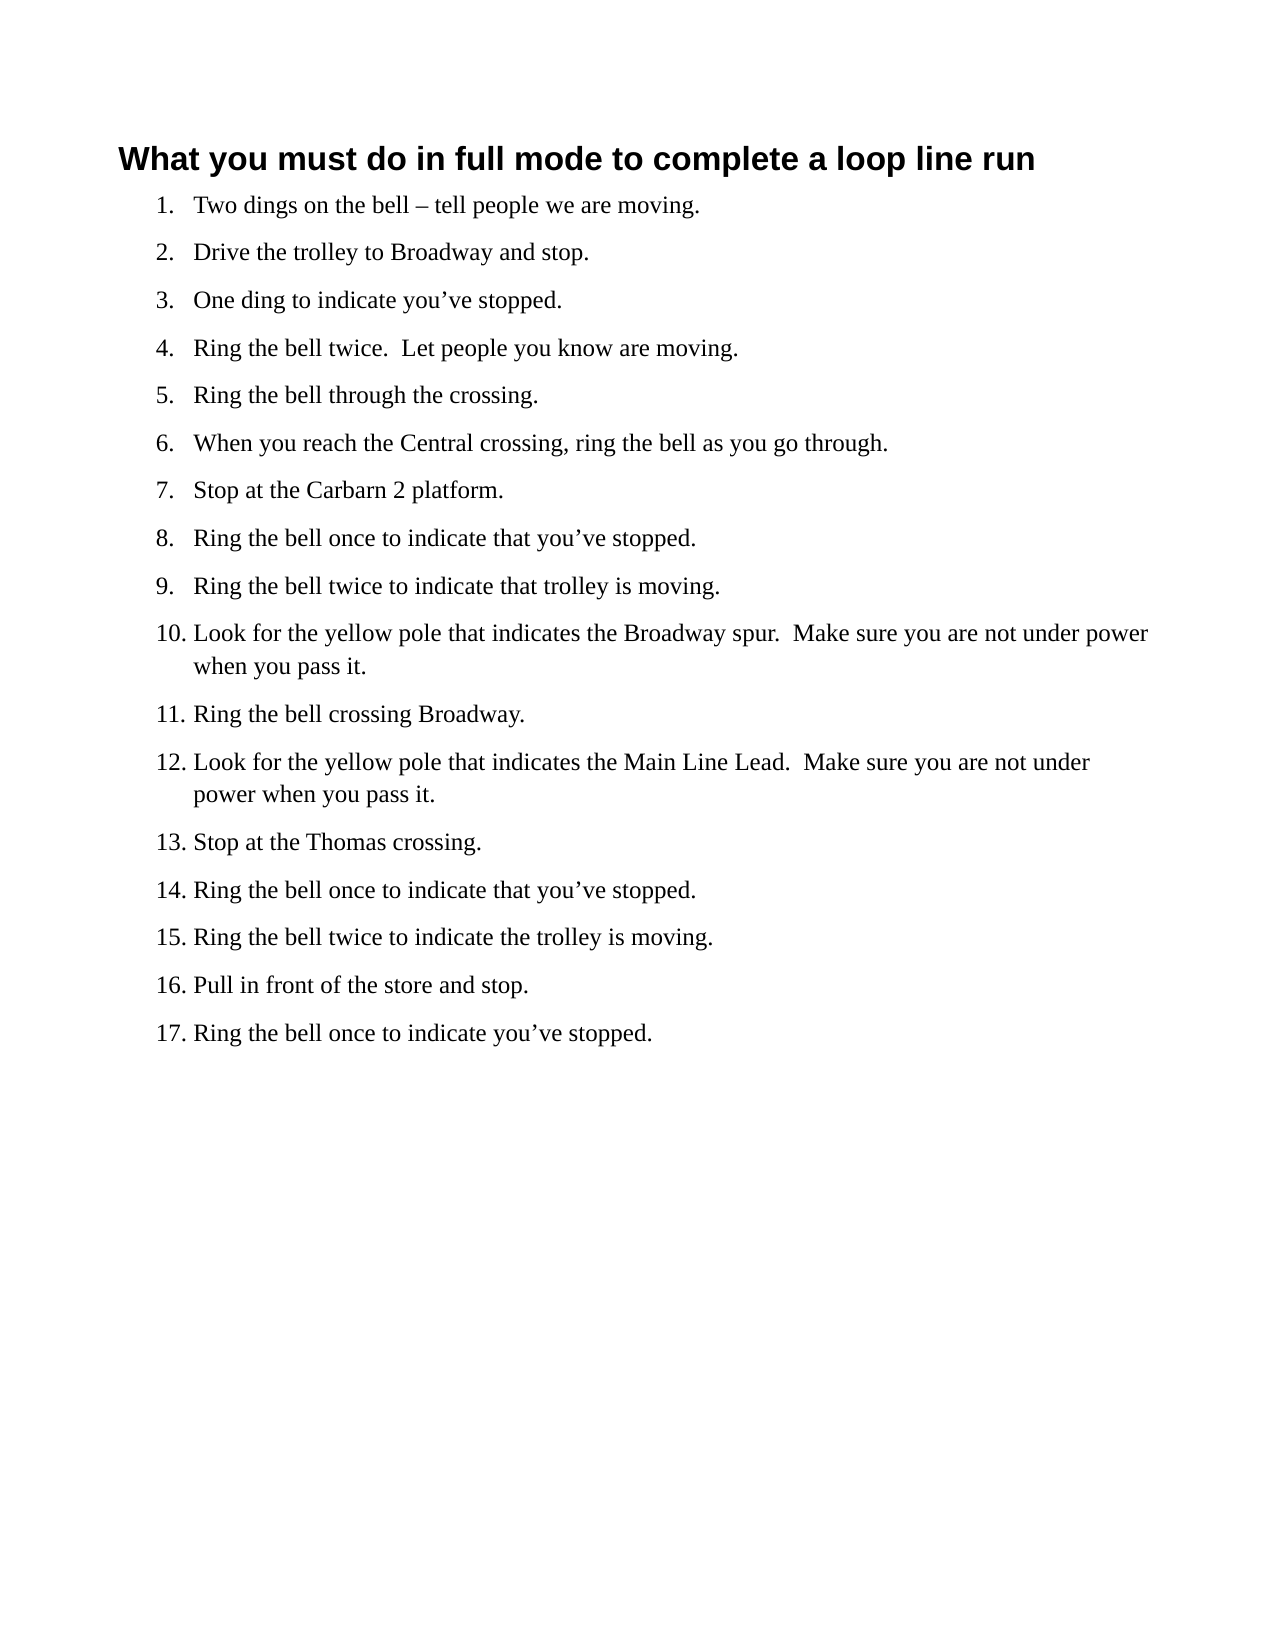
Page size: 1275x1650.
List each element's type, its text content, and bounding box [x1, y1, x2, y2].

list Ring the bell once to indicate you’ve stopped. [156, 1018, 1157, 1046]
list Ring the bell twice. Let people you know are moving. [156, 333, 1157, 361]
list Ring the bell twice to indicate the trolley is moving. [156, 922, 1157, 951]
list Ring the bell twice to indicate that trolley is moving. [156, 571, 1157, 599]
list Ring the bell through the crossing. [156, 380, 1157, 409]
list Two dings on the bell – tell people we are moving. [156, 190, 1157, 219]
list Stop at the Carbarn 2 platform. [156, 476, 1157, 504]
list Stop at the Thomas crossing. [156, 827, 1157, 856]
list When you reach the Central crossing, ring the bell as you go through. [156, 428, 1157, 457]
list Drive the trolley to Broadway and stop. [156, 237, 1157, 266]
list Pull in front of the store and stop. [156, 970, 1157, 999]
list Look for the yellow pole that indicates the Broadway spur. Make sure you are not under power when you pass it. [156, 618, 1157, 680]
subtitle What you must do in full mode to complete a loop line run [118, 139, 1157, 177]
list Ring the bell once to indicate that you’ve stopped. [156, 875, 1157, 903]
list Ring the bell once to indicate that you’ve stopped. [156, 523, 1157, 552]
list Ring the bell crossing Broadway. [156, 699, 1157, 728]
list Look for the yellow pole that indicates the Main Line Lead. Make sure you are not under power when you pass it. [156, 747, 1157, 808]
list One ding to indicate you’ve stopped. [156, 285, 1157, 314]
